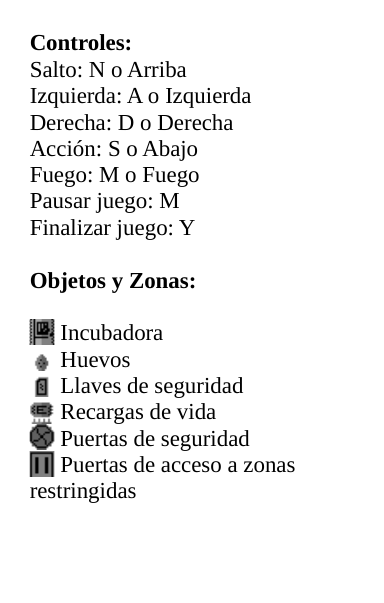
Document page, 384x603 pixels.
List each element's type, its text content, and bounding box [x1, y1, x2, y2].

text Llaves de seguridad [29, 372, 354, 398]
text Recargas de vida [55, 398, 354, 425]
text Derecha: D o Derecha [29, 108, 354, 135]
text Puertas de seguridad [29, 425, 354, 451]
picture [29, 451, 55, 477]
text Acción: S o Abajo [29, 135, 354, 161]
picture [29, 319, 55, 371]
text Pausar juego: M [29, 188, 354, 214]
picture [29, 372, 55, 397]
text Fuego: M o Fuego [29, 161, 354, 188]
text Puertas de acceso a zonas restringidas [29, 451, 354, 504]
text Controles: [29, 29, 354, 56]
picture [29, 398, 55, 450]
text Izquierda: A o Izquierda [29, 82, 354, 108]
text Huevos [29, 346, 354, 372]
text Salto: N o Arriba [29, 56, 354, 82]
text Finalizar juego: Y [29, 214, 354, 240]
text Objetos y Zonas: [29, 267, 354, 293]
text Incubadora [55, 319, 354, 346]
